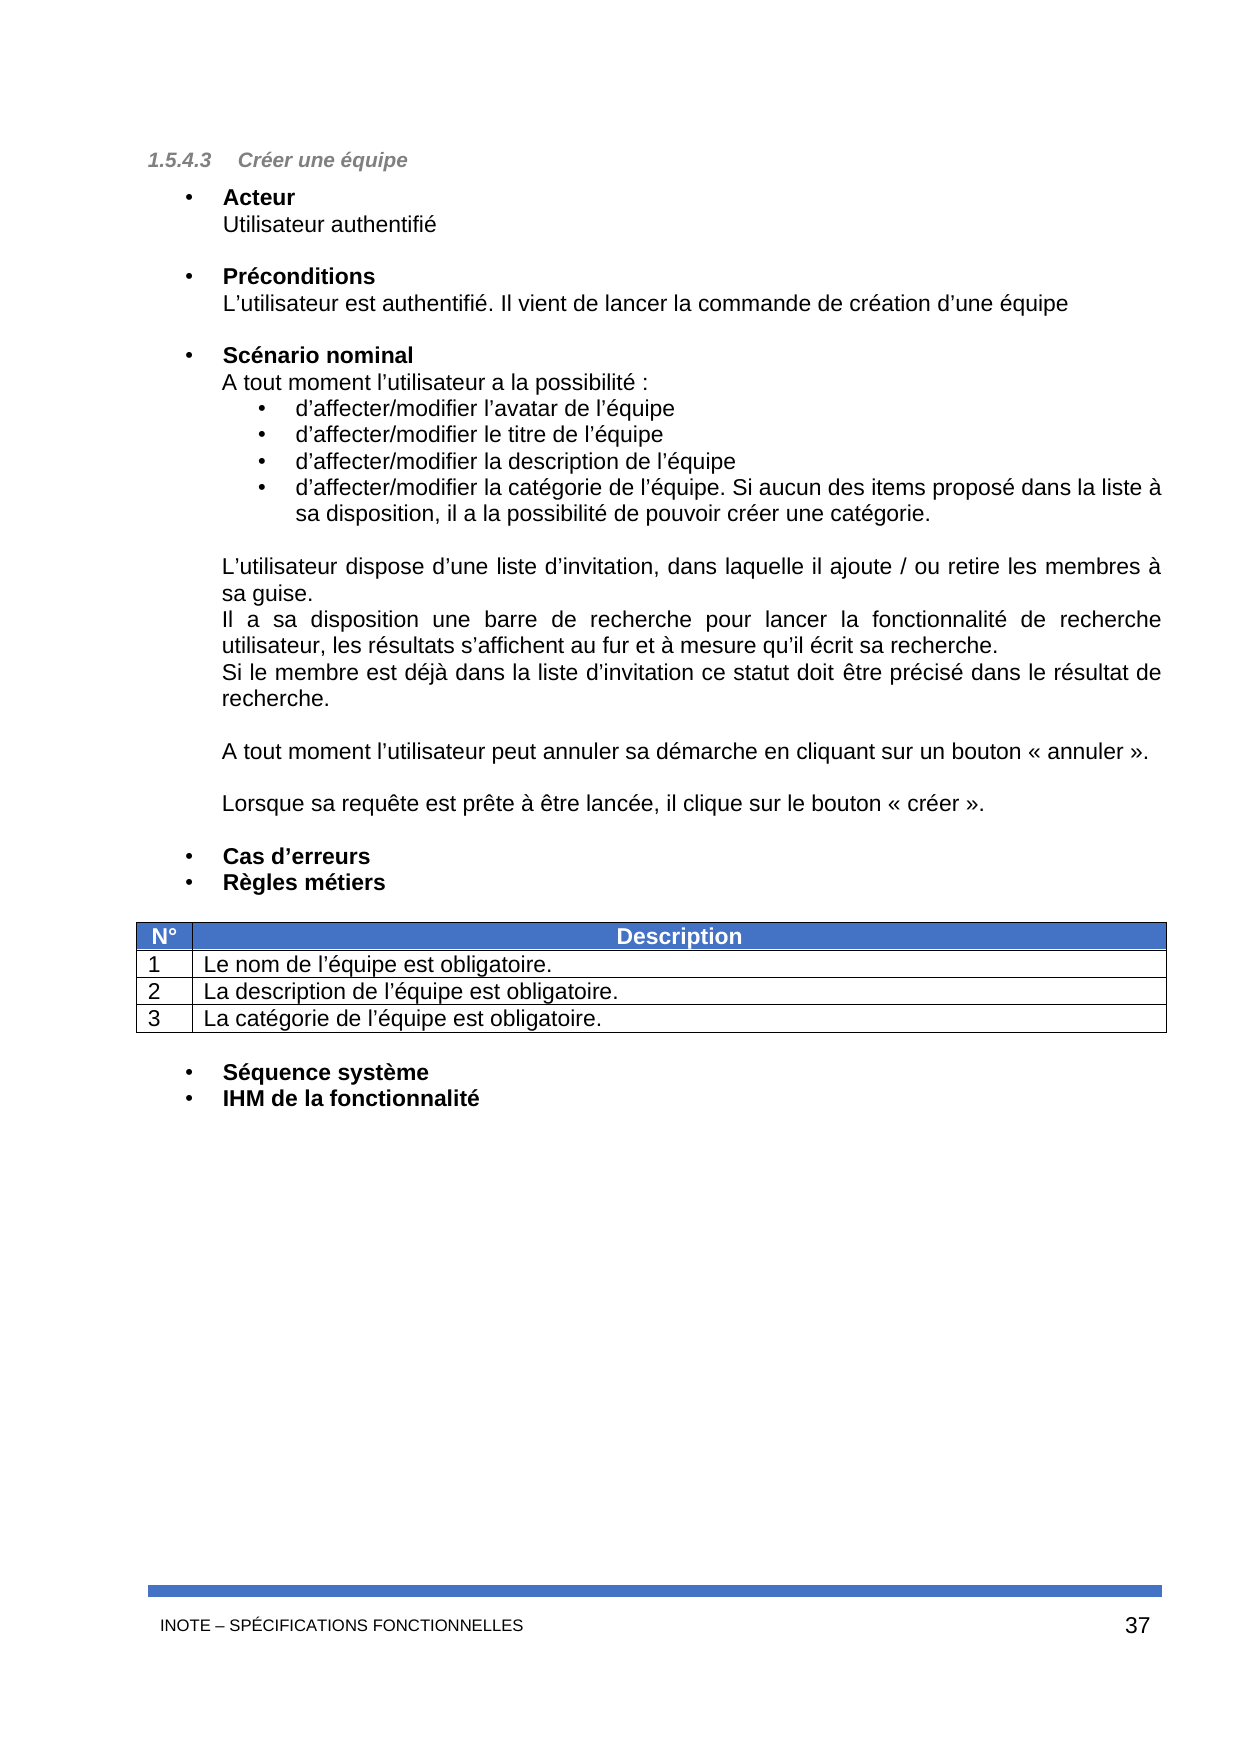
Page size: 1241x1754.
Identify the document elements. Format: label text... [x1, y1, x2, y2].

list d’affecter/modifier la description de l’équipe [258, 448, 1162, 474]
list Acteur [185, 184, 1162, 211]
list L’utilisateur est authentifié. Il vient de lancer la commande de création d’une équipe [185, 289, 1162, 316]
list d’affecter/modifier l’avatar de l’équipe [258, 395, 1162, 421]
text L’utilisateur dispose d’une liste d’invitation, dans laquelle il ajoute / ou retire les membres à sa guise. [222, 553, 1162, 606]
text Lorsque sa requête est prête à être lancée, il clique sur le bouton « créer ». [222, 790, 1162, 817]
text Il a sa disposition une barre de recherche pour lancer la fonctionnalité de recherche utilisateur, les résultats s’affichent au fur et à mesure qu’il écrit sa recherche. [222, 606, 1162, 658]
table_cell 1 [137, 951, 192, 977]
list IHM de la fonctionnalité [185, 1085, 1162, 1112]
table_cell La catégorie de l’équipe est obligatoire. [193, 1005, 1166, 1032]
table_header N° [137, 923, 192, 949]
text Si le membre est déjà dans la liste d’invitation ce statut doit être précisé dans le résultat de recherche. [222, 658, 1162, 711]
list d’affecter/modifier le titre de l’équipe [258, 421, 1162, 448]
list Utilisateur authentifié [185, 211, 1162, 237]
text A tout moment l’utilisateur a la possibilité : [222, 369, 1162, 395]
table_cell 2 [137, 978, 192, 1004]
subtitle Créer une équipe [148, 148, 1162, 172]
table_cell 3 [137, 1005, 192, 1032]
text A tout moment l’utilisateur peut annuler sa démarche en cliquant sur un bouton « annuler ». [222, 738, 1162, 764]
list Préconditions [185, 263, 1162, 289]
table_cell Le nom de l’équipe est obligatoire. [193, 951, 1166, 977]
list Cas d’erreurs [185, 843, 1162, 869]
list Règles métiers [185, 869, 1162, 896]
table_cell La description de l’équipe est obligatoire. [193, 978, 1166, 1004]
list Séquence système [185, 1059, 1162, 1085]
list d’affecter/modifier la catégorie de l’équipe. Si aucun des items proposé dans la liste à sa disposition, il a la possibilité de pouvoir créer une catégorie. [258, 474, 1162, 527]
list Scénario nominal [185, 342, 1162, 369]
table_header Description [193, 923, 1166, 949]
